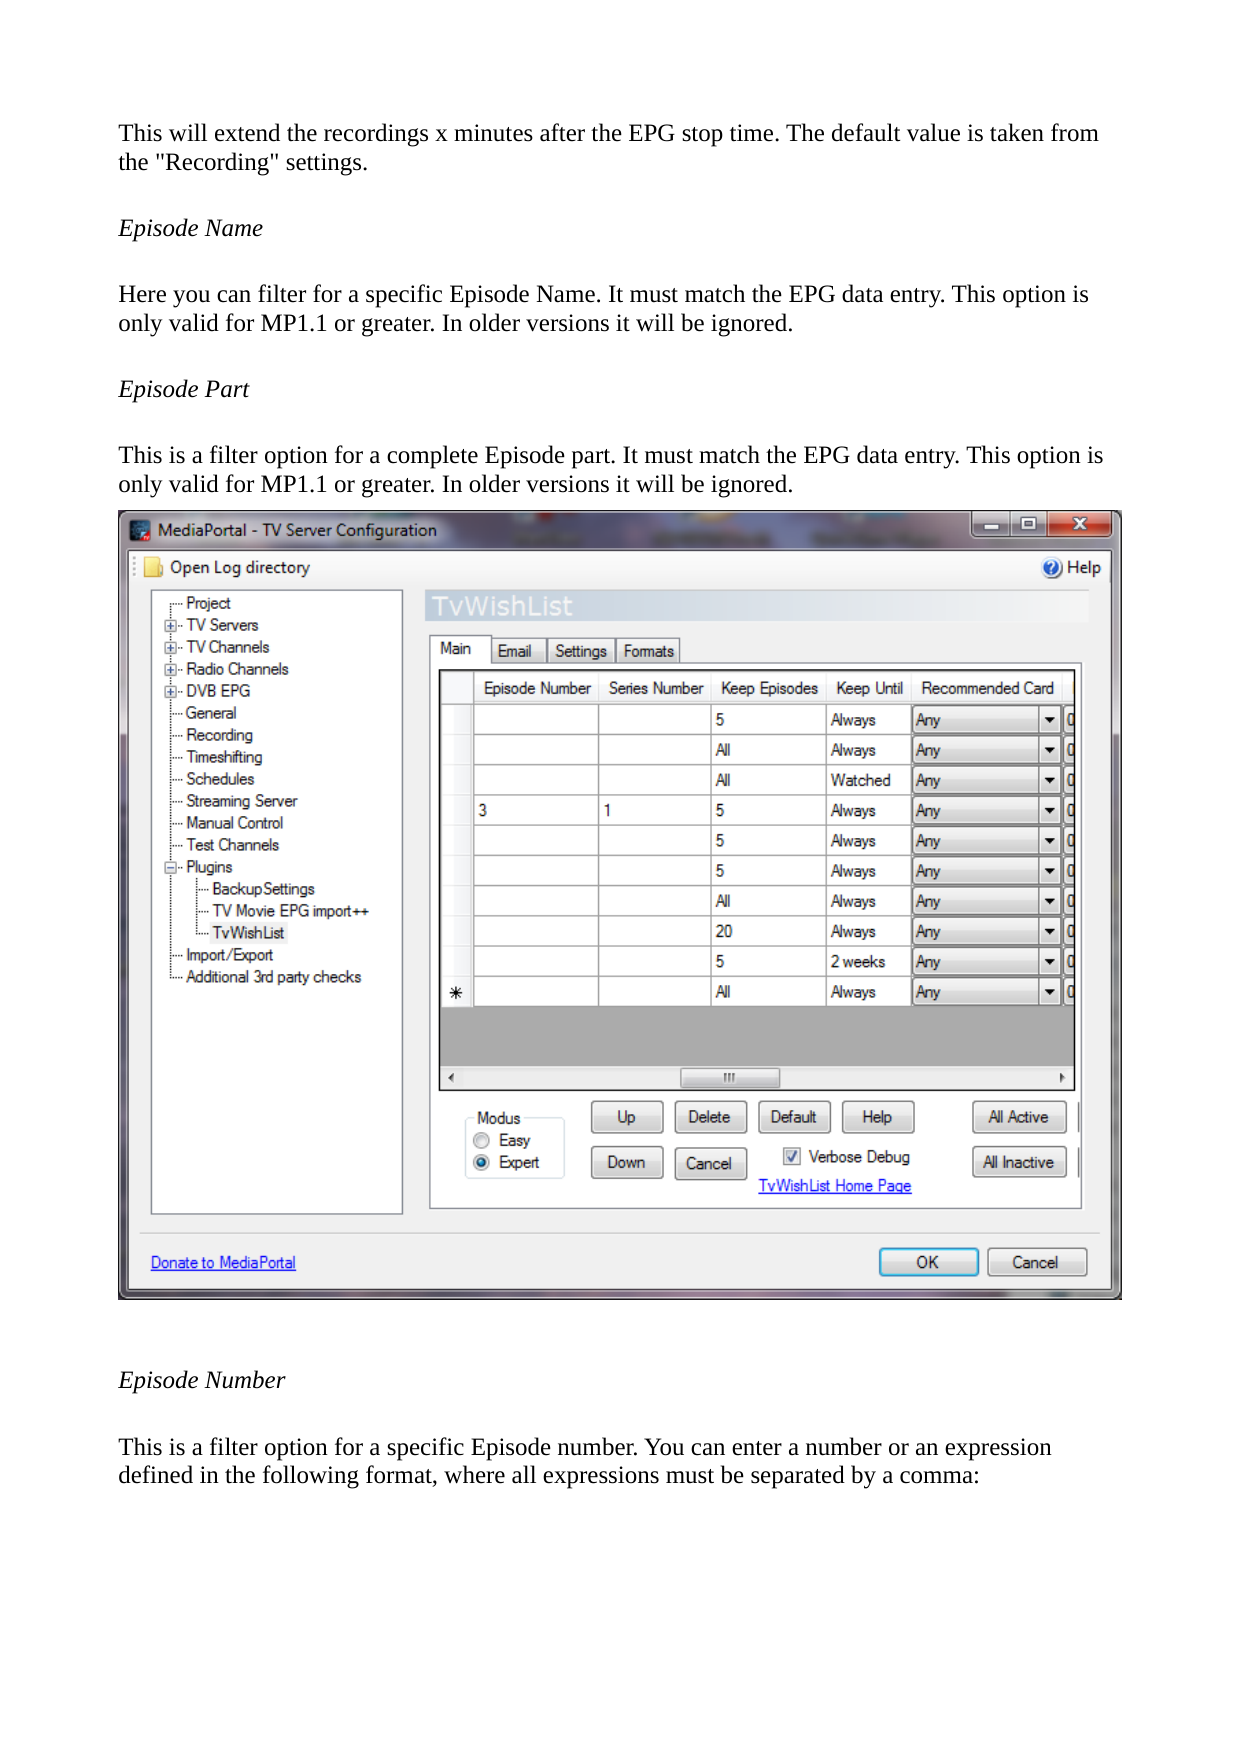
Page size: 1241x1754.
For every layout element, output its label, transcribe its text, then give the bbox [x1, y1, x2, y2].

text Episode Number [118, 1365, 1122, 1394]
text Here you can filter for a specific Episode Name. It must match the EPG data entry. This option is only valid for MP1.1 or greater. In older versions it will be ignored. [118, 279, 1122, 337]
text Episode Name [118, 213, 1122, 242]
picture [118, 510, 1122, 1300]
text This will extend the recordings x minutes after the EPG stop time. The default value is taken from the "Recording" settings. [118, 118, 1122, 176]
text Episode Part [118, 374, 1122, 403]
text This is a filter option for a specific Episode number. You can enter a number or an expression defined in the following format, where all expressions must be separated by a comma: [118, 1432, 1122, 1489]
text This is a filter option for a complete Episode part. It must match the EPG data entry. This option is only valid for MP1.1 or greater. In older versions it will be ignored. [118, 441, 1122, 498]
